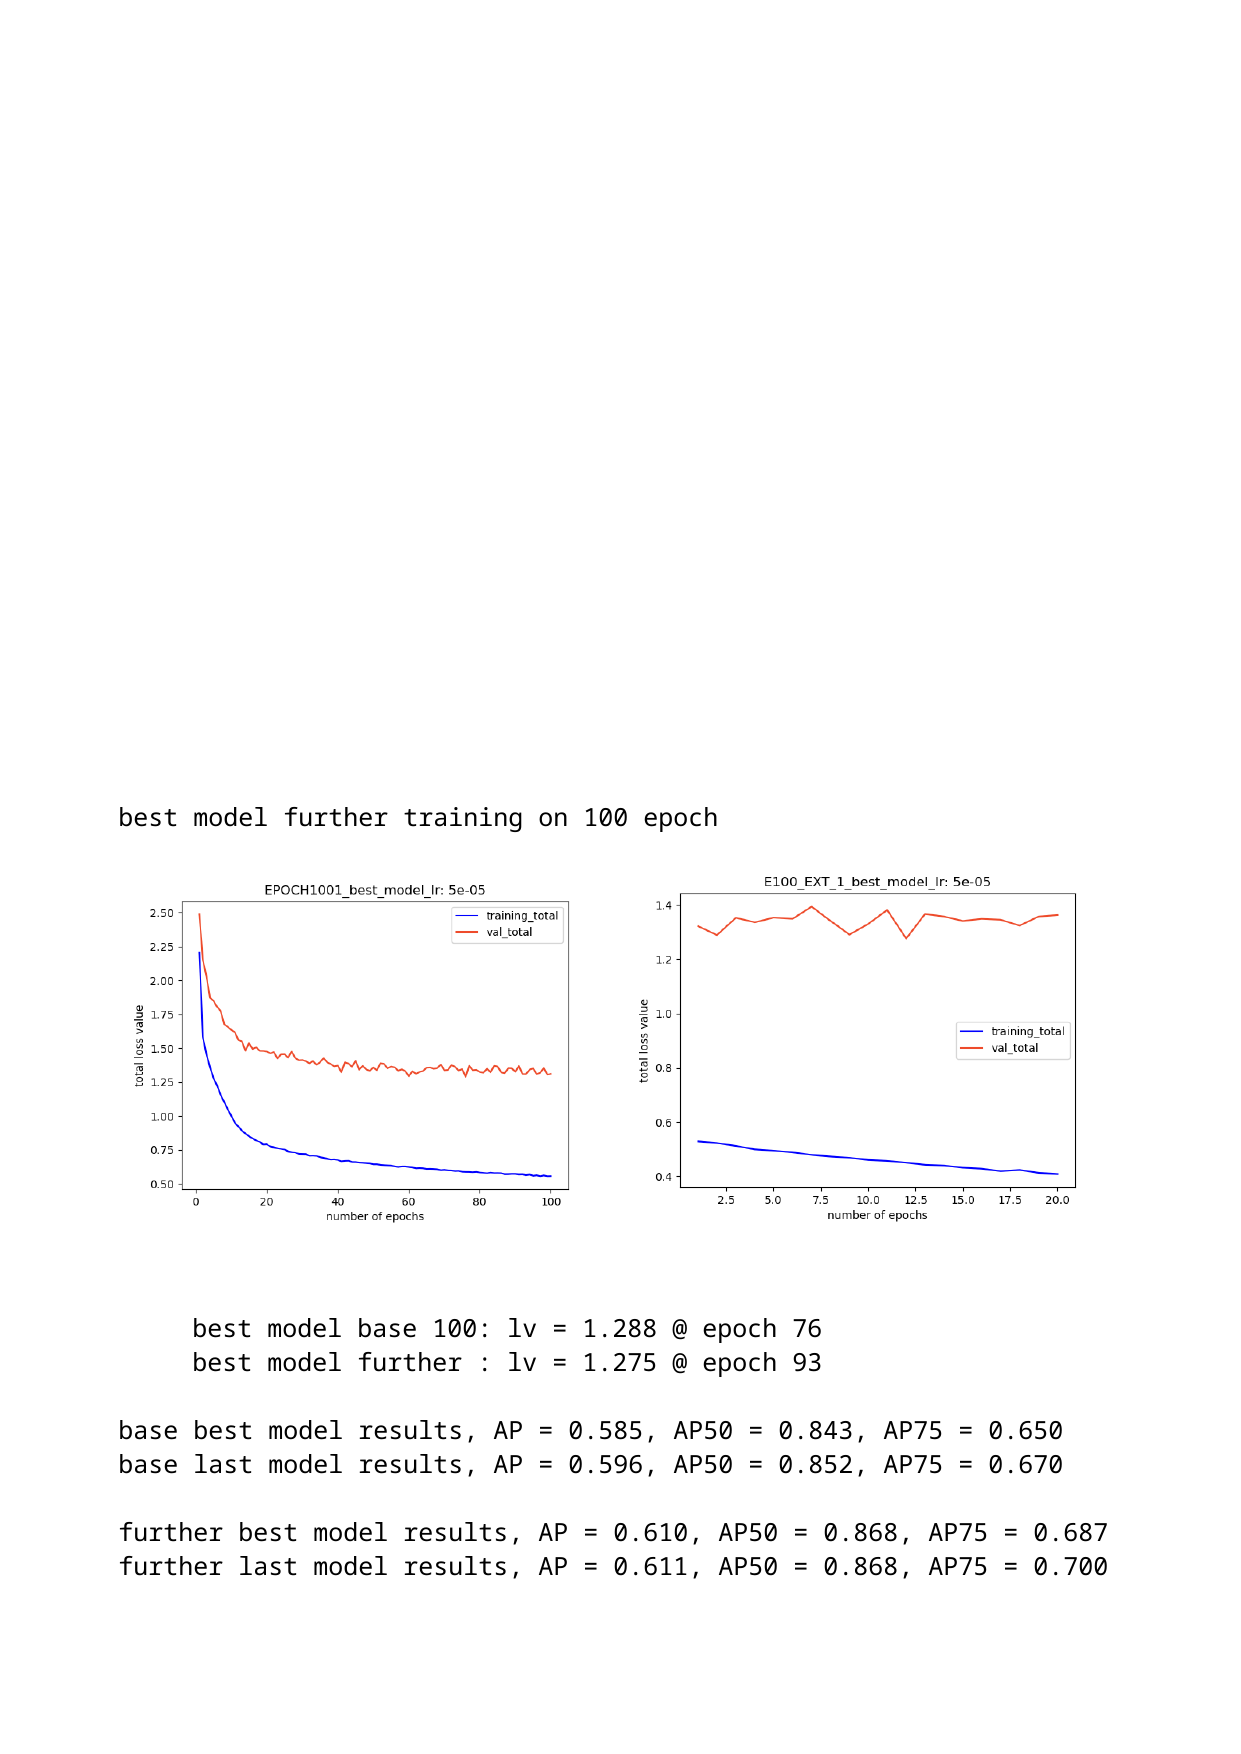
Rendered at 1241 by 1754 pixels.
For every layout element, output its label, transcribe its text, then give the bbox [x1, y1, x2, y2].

text best model further : lv = 1.275 @ epoch 93 [118, 1344, 1122, 1378]
text further best model results, AP = 0.610, AP50 = 0.868, AP75 = 0.687 [118, 1515, 1122, 1549]
text best model base 100: lv = 1.288 @ epoch 76 [118, 1310, 1122, 1344]
picture [119, 847, 1126, 1230]
text base best model results, AP = 0.585, AP50 = 0.843, AP75 = 0.650 [118, 1412, 1122, 1447]
text further last model results, AP = 0.611, AP50 = 0.868, AP75 = 0.700 [118, 1549, 1122, 1583]
text best model further training on 100 epoch [118, 799, 1122, 833]
text base last model results, AP = 0.596, AP50 = 0.852, AP75 = 0.670 [118, 1447, 1122, 1481]
